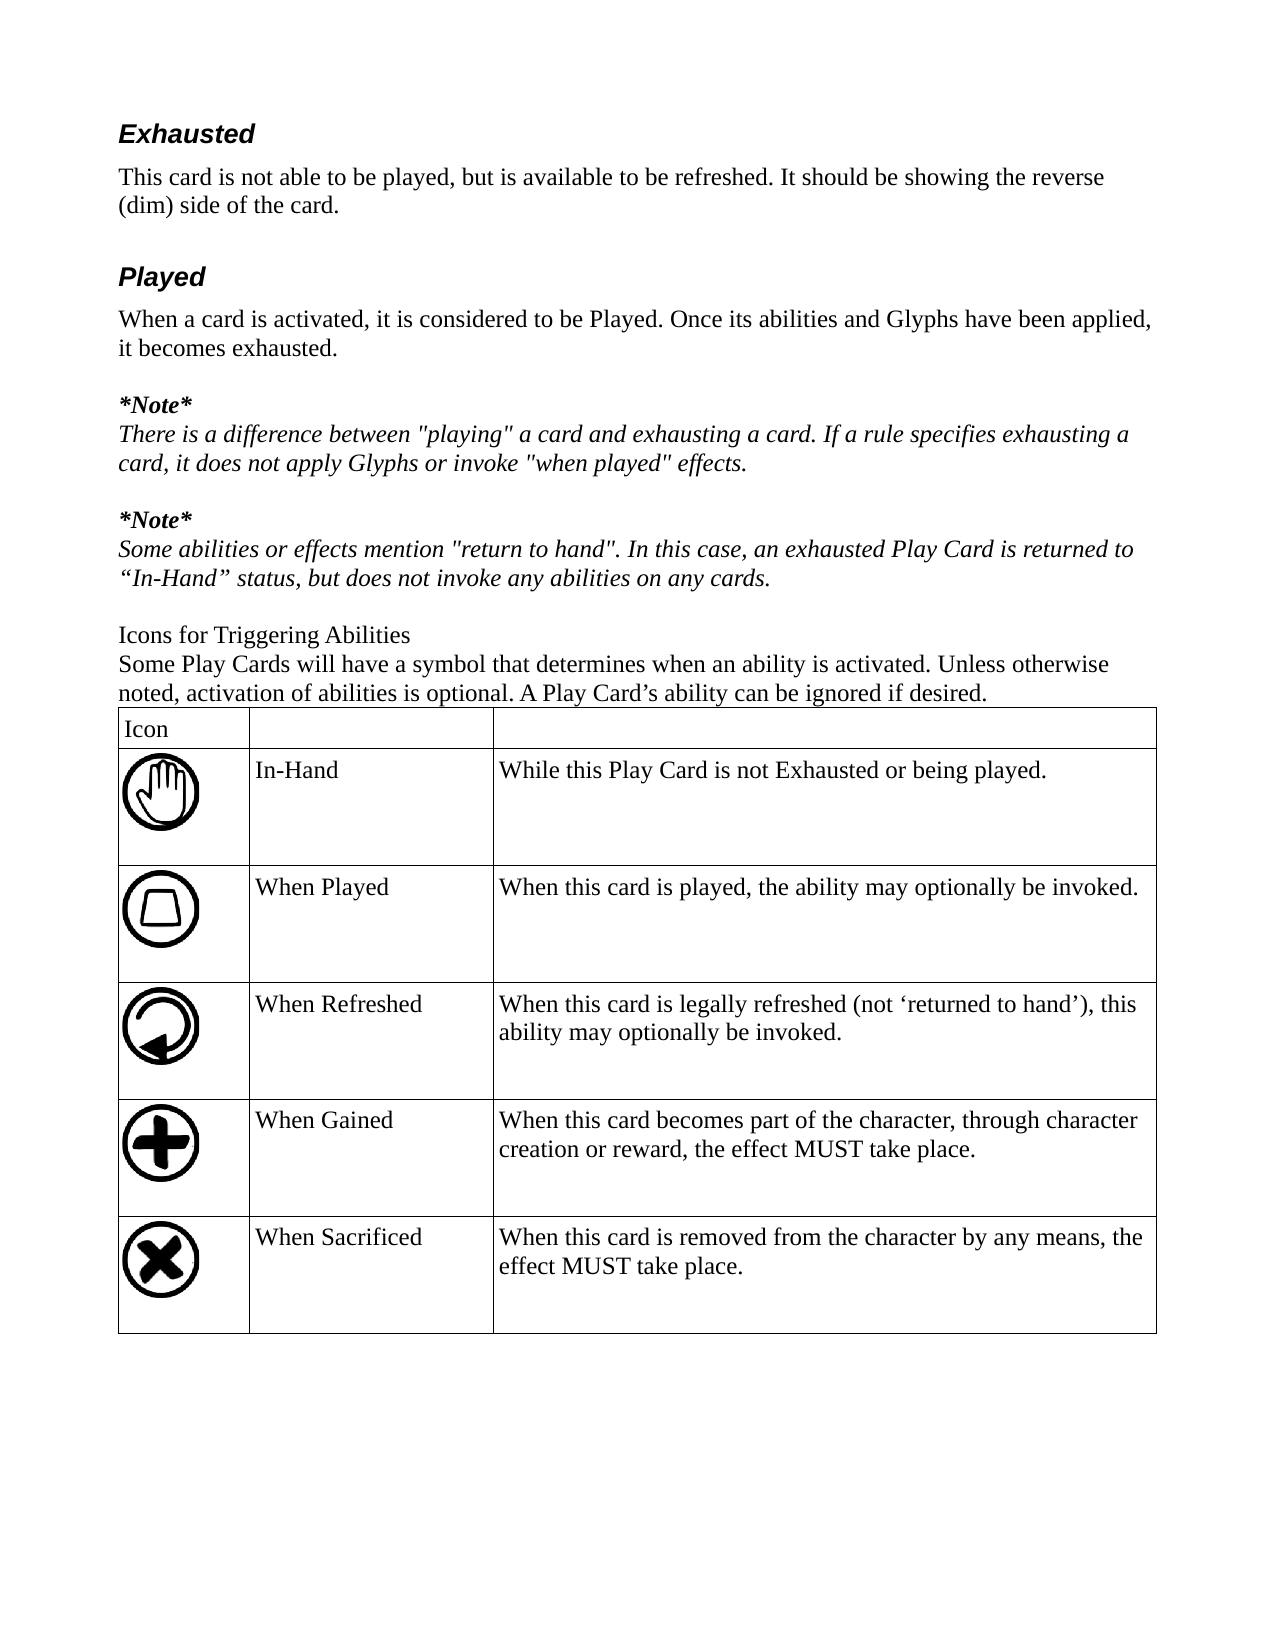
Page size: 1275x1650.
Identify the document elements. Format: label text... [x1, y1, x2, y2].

table_cell When Sacrificed [250, 1217, 493, 1332]
table_cell [119, 983, 249, 1099]
table_cell [119, 749, 249, 865]
table_cell When this card is legally refreshed (not ‘returned to hand’), this ability may optionally be invoked. [494, 983, 1156, 1099]
subtitle Played [118, 261, 1157, 292]
table_cell When Gained [250, 1100, 493, 1216]
picture [122, 753, 200, 831]
picture [122, 987, 200, 1065]
table_cell When this card becomes part of the character, through character creation or reward, the effect MUST take place. [494, 1100, 1156, 1216]
subtitle Exhausted [118, 118, 1157, 149]
text *Note* [118, 391, 1157, 419]
table_cell [119, 1217, 249, 1332]
text This card is not able to be played, but is available to be refreshed. It should be showing the reverse (dim) side of the card. [118, 162, 1157, 219]
table_cell When Refreshed [250, 983, 493, 1099]
table_cell When this card is removed from the character by any means, the effect MUST take place. [494, 1217, 1156, 1332]
table_header [250, 708, 493, 748]
table_cell In-Hand [250, 749, 493, 865]
picture [122, 870, 200, 948]
text Some Play Cards will have a symbol that determines when an ability is activated. Unless otherwise noted, activation of abilities is optional. A Play Card’s ability can be ignored if desired. [118, 649, 1157, 707]
table_cell While this Play Card is not Exhausted or being played. [494, 749, 1156, 865]
text When a card is activated, it is considered to be Played. Once its abilities and Glyphs have been applied, it becomes exhausted. [118, 304, 1157, 362]
picture [122, 1221, 200, 1298]
table_cell When Played [250, 866, 493, 982]
text There is a difference between "playing" a card and exhausting a card. If a rule specifies exhausting a card, it does not apply Glyphs or invoke "when played" effects. [118, 419, 1157, 477]
table_cell When this card is played, the ability may optionally be invoked. [494, 866, 1156, 982]
table_header Icon [119, 708, 249, 748]
text Some abilities or effects mention "return to hand". In this case, an exhausted Play Card is returned to “In-Hand” status, but does not invoke any abilities on any cards. [118, 534, 1157, 592]
table_header [494, 708, 1156, 748]
table_cell [119, 1100, 249, 1216]
picture [122, 1104, 200, 1182]
table_cell [119, 866, 249, 982]
text *Note* [118, 506, 1157, 534]
text Icons for Triggering Abilities [118, 621, 1157, 649]
